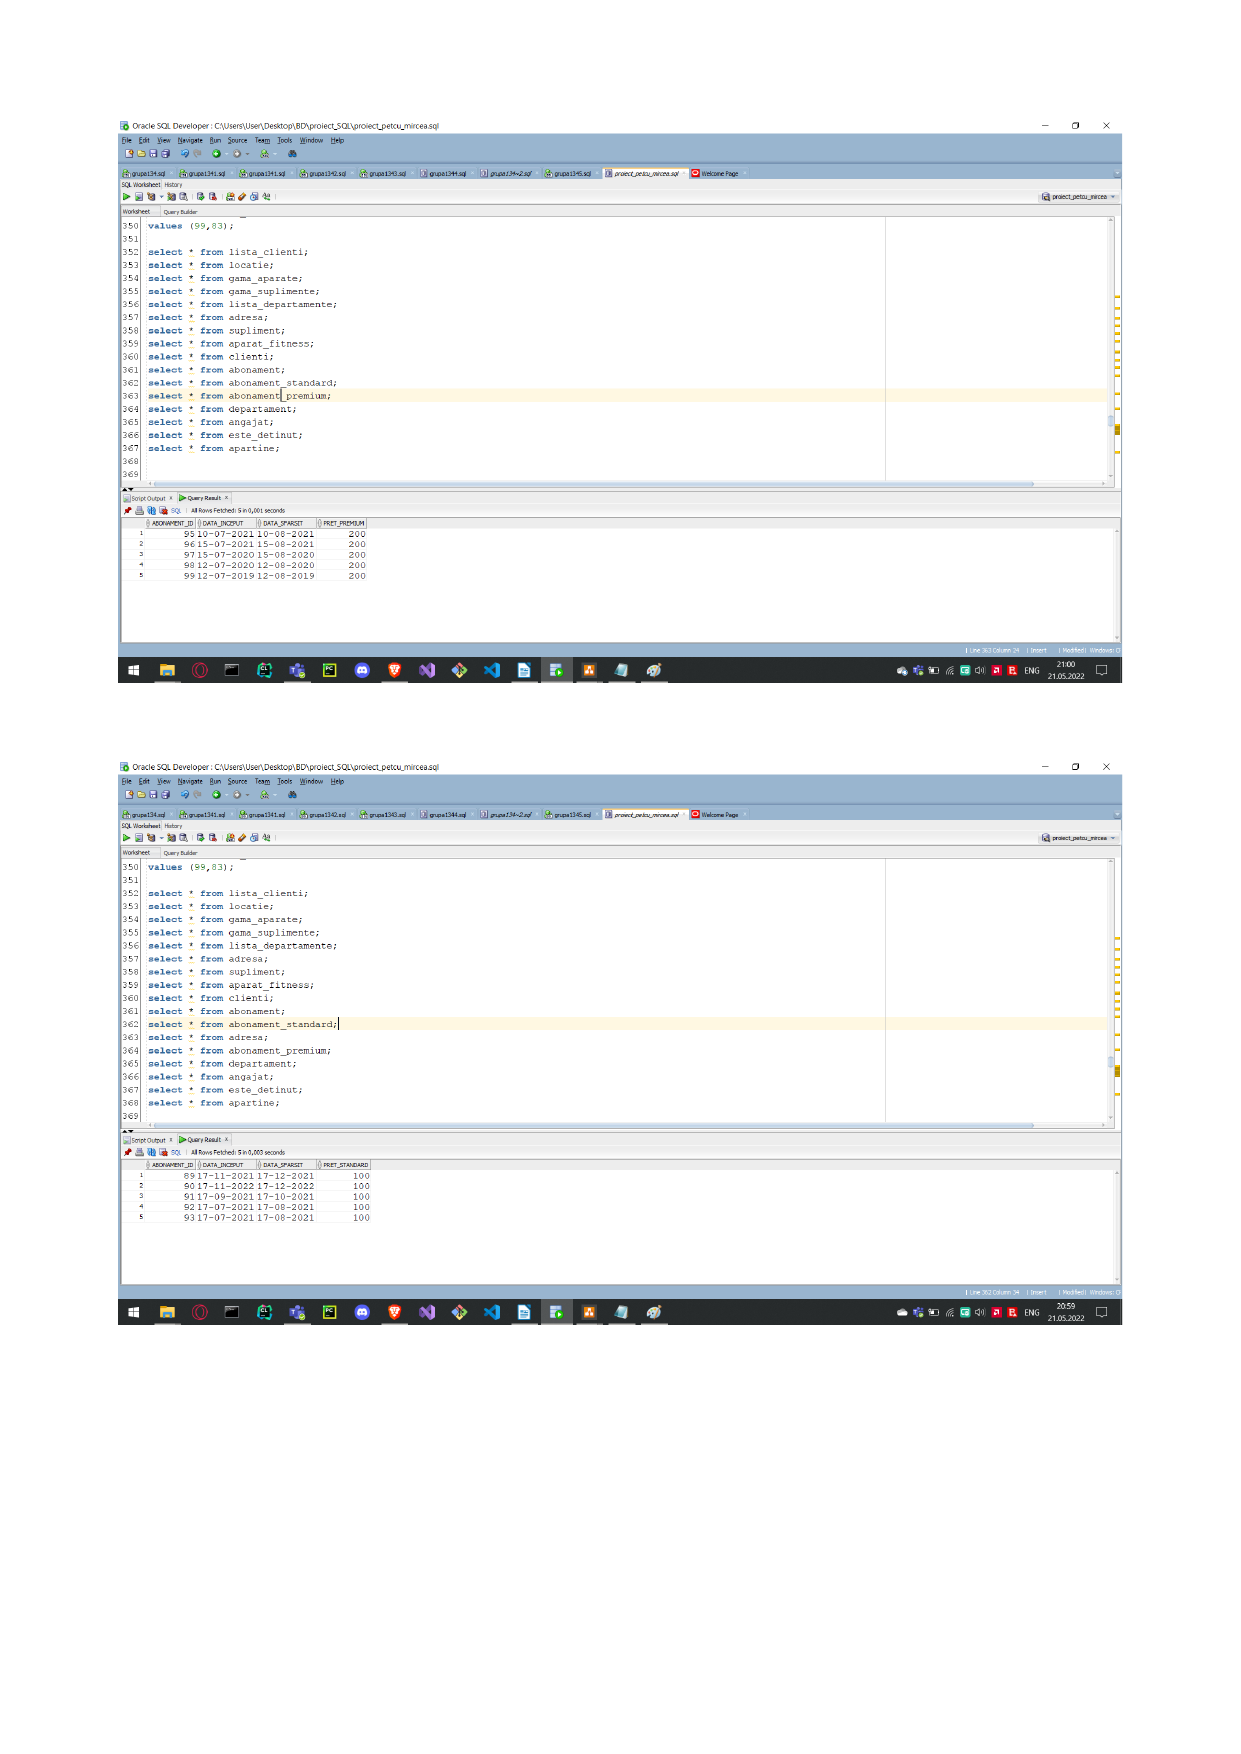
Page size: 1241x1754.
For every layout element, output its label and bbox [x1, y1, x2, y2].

picture [118, 759, 1123, 1325]
picture [118, 118, 1123, 683]
